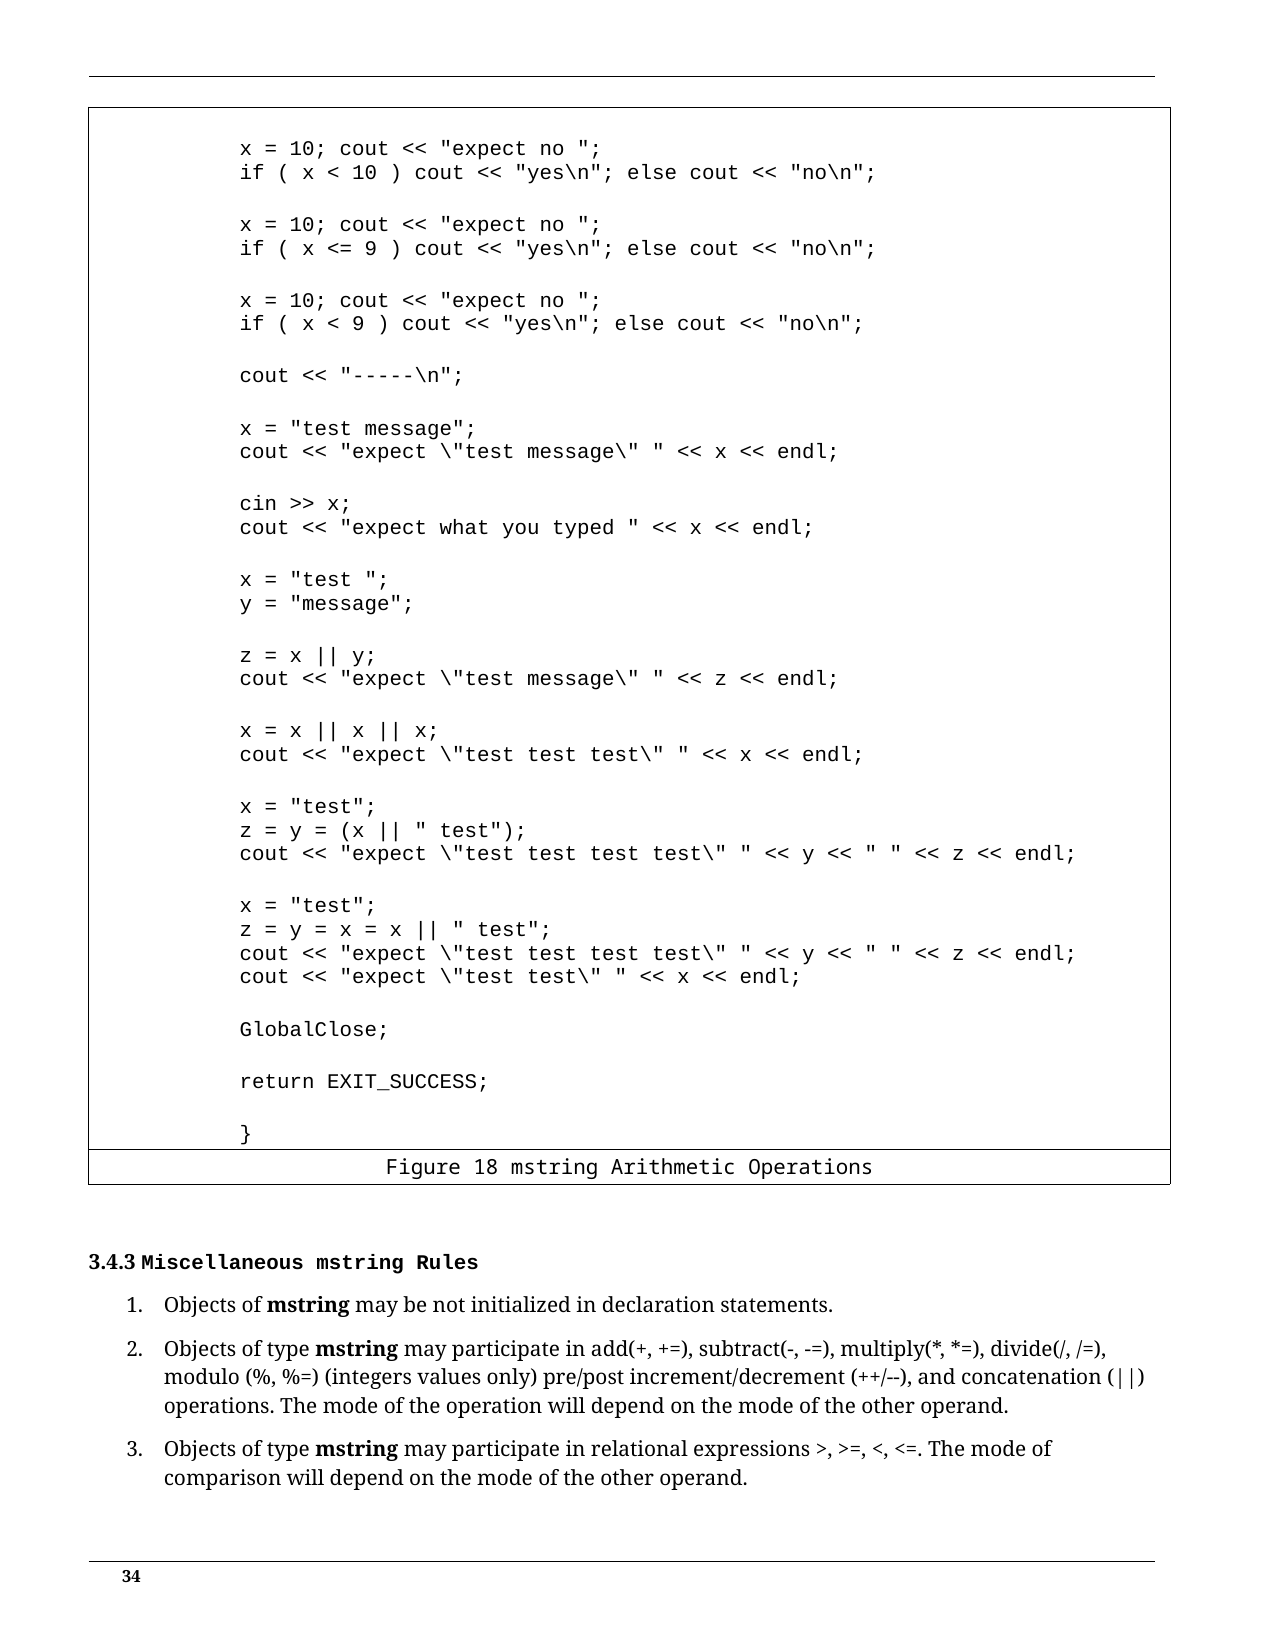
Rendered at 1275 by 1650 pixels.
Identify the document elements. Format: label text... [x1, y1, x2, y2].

list Objects of type mstring may participate in add(+, +=), subtract(-, -=), multiply(*, *=), divide(/, /=), modulo (%, %=) (integers values only) pre/post increment/decrement (++/--), and concatenation (||) operations. The mode of the operation will depend on the mode of the other operand. [126, 1334, 1170, 1419]
list Objects of mstring may be not initialized in declaration statements. [126, 1291, 1170, 1319]
table_header x = 10; cout << "expect no "; if ( x < 10 ) cout << "yes\n"; else cout << "no\n"; x = 10; cout << "expect no "; if ( x <= 9 ) cout << "yes\n"; else cout << "no\n"; x = 10; cout << "expect no "; if ( x < 9 ) cout << "yes\n"; else cout << "no\n"; cout << "-----\n"; x = "test message"; cout << "expect \"test message\" " << x << endl; cin >> x; cout << "expect what you typed " << x << endl; x = "test "; y = "message"; z = x || y; cout << "expect \"test message\" " << z << endl; x = x || x || x; cout << "expect \"test test test\" " << x << endl; x = "test"; z = y = (x || " test"); cout << "expect \"test test test test\" " << y << " " << z << endl; x = "test"; z = y = x = x || " test"; cout << "expect \"test test test test\" " << y << " " << z << endl; cout << "expect \"test test\" " << x << endl; GlobalClose; return EXIT_SUCCESS; } [89, 108, 1170, 1149]
subtitle Miscellaneous mstring Rules [88, 1247, 1170, 1276]
list Objects of type mstring may participate in relational expressions >, >=, <, <=. The mode of comparison will depend on the mode of the other operand. [126, 1434, 1170, 1491]
table_cell Figure 18 mstring Arithmetic Operations [89, 1150, 1170, 1184]
